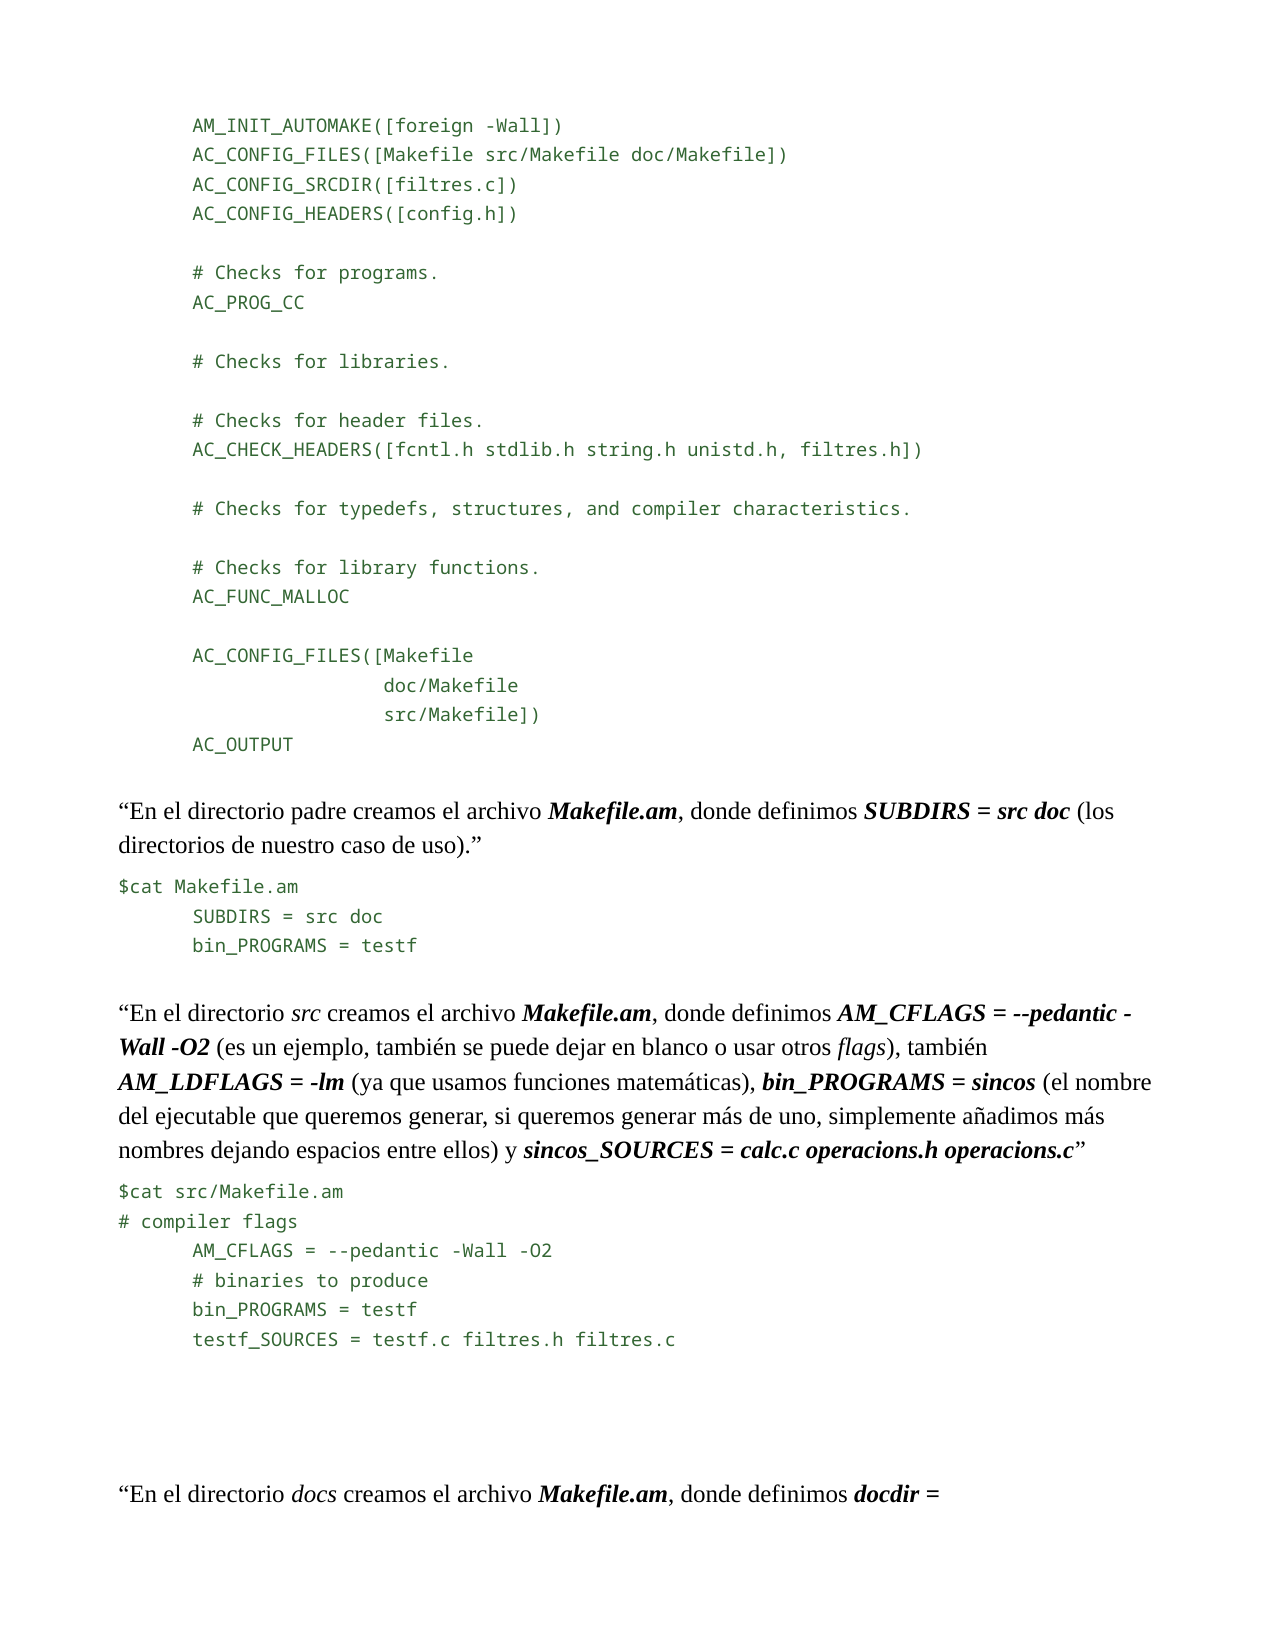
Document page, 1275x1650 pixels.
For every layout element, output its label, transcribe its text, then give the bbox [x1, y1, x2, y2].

text # compiler flags [118, 1214, 1157, 1232]
text “En el directorio padre creamos el archivo Makefile.am, donde definimos SUBDIRS = src doc (los directorios de nuestro caso de uso).” [118, 796, 1157, 859]
text “En el directorio docs creamos el archivo Makefile.am, donde definimos docdir = [118, 1479, 1157, 1508]
text bin_PROGRAMS = testf [192, 1302, 1157, 1320]
text AM_CFLAGS = --pedantic -Wall -O2 [192, 1243, 1157, 1261]
text # Checks for header files. [192, 413, 1157, 431]
text “En el directorio src creamos el archivo Makefile.am, donde definimos AM_CFLAGS = --pedantic -Wall -O2 (es un ejemplo, también se puede dejar en blanco o usar otros flags), también AM_LDFLAGS = -lm (ya que usamos funciones matemáticas), bin_PROGRAMS = sincos (el nombre del ejecutable que queremos generar, si queremos generar más de uno, simplemente añadimos más nombres dejando espacios entre ellos) y sincos_SOURCES = calc.c operacions.h operacions.c” [118, 998, 1157, 1164]
text # Checks for programs. [192, 266, 1157, 283]
text src/Makefile]) [192, 708, 1157, 725]
text AC_CONFIG_SRCDIR([filtres.c]) [192, 177, 1157, 195]
text AC_OUTPUT [192, 737, 1157, 755]
text bin_PROGRAMS = testf [192, 939, 1157, 956]
text AM_INIT_AUTOMAKE([foreign -Wall]) [192, 118, 1157, 136]
text doc/Makefile [192, 678, 1157, 696]
text SUBDIRS = src doc [192, 909, 1157, 927]
text AC_PROG_CC [192, 295, 1157, 313]
text AC_FUNC_MALLOC [192, 590, 1157, 607]
text AC_CONFIG_HEADERS([config.h]) [192, 207, 1157, 224]
text # binaries to produce [192, 1273, 1157, 1291]
text # Checks for libraries. [192, 354, 1157, 372]
text # Checks for library functions. [192, 560, 1157, 578]
text testf_SOURCES = testf.c filtres.h filtres.c [192, 1332, 1157, 1350]
text AC_CONFIG_FILES([Makefile src/Makefile doc/Makefile]) [192, 148, 1157, 165]
text AC_CONFIG_FILES([Makefile [192, 649, 1157, 666]
text $cat src/Makefile.am [118, 1184, 1157, 1202]
text AC_CHECK_HEADERS([fcntl.h stdlib.h string.h unistd.h, filtres.h]) [192, 442, 1157, 460]
text # Checks for typedefs, structures, and compiler characteristics. [192, 501, 1157, 519]
text $cat Makefile.am [118, 880, 1157, 897]
